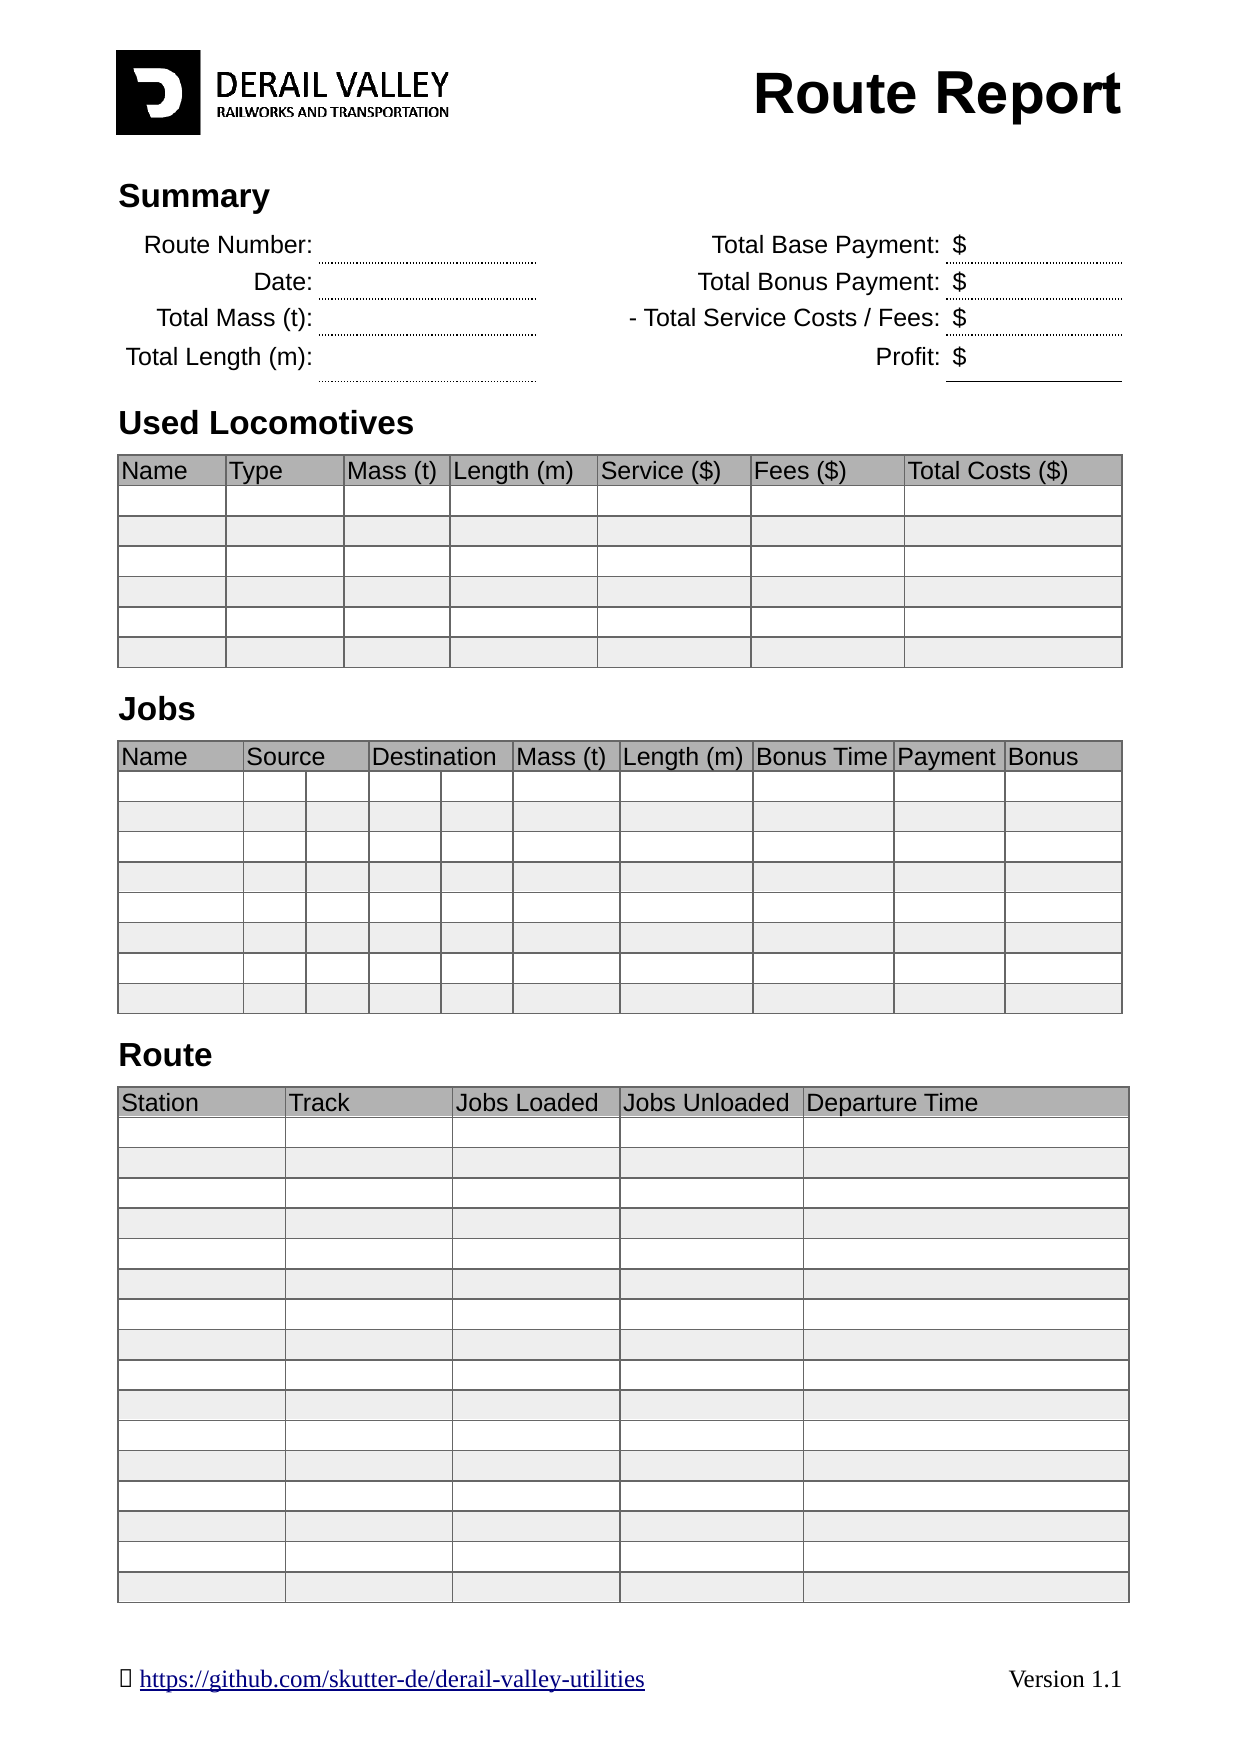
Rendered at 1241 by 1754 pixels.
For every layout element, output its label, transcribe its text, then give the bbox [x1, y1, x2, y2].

table_cell [307, 863, 368, 891]
table_cell [752, 577, 904, 606]
table_cell [621, 863, 752, 891]
table_cell [754, 954, 893, 982]
table_cell Total Mass (t): [118, 298, 319, 334]
table_cell [754, 893, 893, 922]
table_cell [119, 608, 225, 636]
table_cell [804, 1179, 1128, 1207]
table_cell [804, 1391, 1128, 1419]
table_header Total Base Payment: [537, 228, 946, 262]
table_header Service ($) [598, 456, 750, 485]
table_header Mass (t) [514, 742, 619, 770]
table_cell [345, 577, 449, 606]
table_cell [370, 923, 440, 952]
table_cell [119, 1118, 285, 1147]
table_cell [453, 1421, 619, 1450]
table_cell [451, 517, 597, 545]
table_cell [754, 802, 893, 831]
table_cell [895, 954, 1004, 982]
table_cell [451, 608, 597, 636]
table_cell [453, 1330, 619, 1359]
table_cell [227, 638, 343, 667]
table_cell [752, 547, 904, 576]
table_cell [621, 1361, 803, 1389]
table_cell [244, 863, 305, 891]
table_cell [514, 802, 619, 831]
table_header Station [119, 1088, 285, 1116]
table_cell [244, 954, 305, 982]
table_cell [804, 1482, 1128, 1510]
table_cell [621, 1330, 803, 1359]
table_header Source [244, 742, 368, 770]
table_header Track [286, 1088, 452, 1116]
table_cell [119, 1179, 285, 1207]
table_cell Date: [118, 262, 319, 298]
table_cell [286, 1451, 452, 1480]
table_cell [244, 802, 305, 831]
table_cell [119, 547, 225, 576]
table_cell [453, 1361, 619, 1389]
table_cell [319, 298, 537, 334]
table_cell [1006, 802, 1121, 831]
table_cell [119, 863, 243, 891]
table_cell [370, 893, 440, 922]
table_cell [370, 954, 440, 982]
table_header Jobs Loaded [453, 1088, 619, 1116]
table_cell [286, 1573, 452, 1601]
table_cell [895, 832, 1004, 861]
table_header Mass (t) [345, 456, 449, 485]
table_cell [227, 547, 343, 576]
table_cell [244, 893, 305, 922]
table_cell [621, 893, 752, 922]
table_cell [370, 863, 440, 891]
table_cell [621, 984, 752, 1013]
table_cell $ [946, 334, 1122, 381]
table_cell [453, 1573, 619, 1601]
table_cell [345, 608, 449, 636]
table_cell [1006, 954, 1121, 982]
table_cell [286, 1148, 452, 1177]
table_cell [621, 832, 752, 861]
table_cell [804, 1512, 1128, 1541]
table_cell [119, 802, 243, 831]
table_cell [119, 1330, 285, 1359]
table_cell [905, 577, 1121, 606]
table_cell [453, 1512, 619, 1541]
table_header Jobs Unloaded [621, 1088, 803, 1116]
table_cell [307, 984, 368, 1013]
table_cell [905, 517, 1121, 545]
table_cell [119, 577, 225, 606]
table_cell [905, 638, 1121, 667]
table_cell [286, 1300, 452, 1328]
table_cell [1006, 984, 1121, 1013]
table_cell [119, 1542, 285, 1571]
subtitle Used Locomotives [118, 403, 1122, 442]
table_cell [286, 1512, 452, 1541]
table_cell [227, 486, 343, 515]
table_cell [895, 772, 1004, 801]
table_cell [754, 984, 893, 1013]
table_cell [1006, 923, 1121, 952]
table_cell [286, 1179, 452, 1207]
table_cell Profit: [537, 334, 946, 381]
table_cell [598, 486, 750, 515]
table_cell [453, 1148, 619, 1177]
table_cell [1006, 863, 1121, 891]
table_cell [307, 802, 368, 831]
table_cell [804, 1361, 1128, 1389]
table_cell [621, 1148, 803, 1177]
table_header Name [119, 456, 225, 485]
table_header Length (m) [451, 456, 597, 485]
table_cell [804, 1300, 1128, 1328]
table_cell [244, 984, 305, 1013]
table_header Fees ($) [752, 456, 904, 485]
table_cell [621, 802, 752, 831]
table_cell [621, 1239, 803, 1268]
table_cell [598, 577, 750, 606]
table_cell [621, 1451, 803, 1480]
table_cell [119, 1148, 285, 1177]
table_cell [286, 1239, 452, 1268]
table_cell [119, 517, 225, 545]
table_cell [119, 984, 243, 1013]
table_cell [754, 863, 893, 891]
table_cell [451, 638, 597, 667]
table_cell [514, 984, 619, 1013]
table_header $ [946, 228, 1122, 262]
picture [116, 50, 449, 135]
table_cell [804, 1330, 1128, 1359]
table_cell [244, 923, 305, 952]
table_cell [752, 517, 904, 545]
table_cell [307, 772, 368, 801]
table_cell [453, 1451, 619, 1480]
table_cell [621, 1300, 803, 1328]
table_cell [307, 954, 368, 982]
table_cell [451, 577, 597, 606]
table_cell [119, 893, 243, 922]
table_cell [345, 547, 449, 576]
table_header Bonus [1006, 742, 1121, 770]
table_cell [286, 1361, 452, 1389]
subtitle Route [118, 1035, 1122, 1073]
table_cell [621, 1573, 803, 1601]
table_cell [286, 1118, 452, 1147]
table_cell [286, 1421, 452, 1450]
table_cell [286, 1330, 452, 1359]
table_cell [598, 638, 750, 667]
table_cell [514, 832, 619, 861]
table_header Total Costs ($) [905, 456, 1121, 485]
table_cell [453, 1239, 619, 1268]
table_cell [442, 984, 512, 1013]
table_cell [307, 893, 368, 922]
table_cell [119, 486, 225, 515]
table_cell [804, 1573, 1128, 1601]
table_cell [1006, 893, 1121, 922]
table_cell [119, 1391, 285, 1419]
table_cell [598, 547, 750, 576]
table_cell [621, 1542, 803, 1571]
table_cell [621, 772, 752, 801]
table_cell [119, 1270, 285, 1298]
table_cell [1006, 832, 1121, 861]
table_cell [804, 1209, 1128, 1238]
table_cell [286, 1209, 452, 1238]
table_cell [319, 334, 537, 381]
table_cell [119, 638, 225, 667]
table_header Name [119, 742, 243, 770]
table_cell [754, 923, 893, 952]
table_cell [905, 486, 1121, 515]
table_cell [621, 1512, 803, 1541]
table_cell [514, 954, 619, 982]
table_cell [621, 1179, 803, 1207]
table_cell [286, 1542, 452, 1571]
table_cell [895, 863, 1004, 891]
table_cell [119, 772, 243, 801]
table_cell [370, 832, 440, 861]
table_cell [451, 547, 597, 576]
table_cell [442, 772, 512, 801]
table_cell [895, 923, 1004, 952]
table_header Length (m) [621, 742, 752, 770]
table_cell [286, 1391, 452, 1419]
table_cell [442, 923, 512, 952]
table_cell [895, 802, 1004, 831]
table_cell [453, 1179, 619, 1207]
table_cell [754, 772, 893, 801]
table_cell [119, 1512, 285, 1541]
table_cell [442, 954, 512, 982]
table_cell [119, 923, 243, 952]
table_cell [453, 1391, 619, 1419]
table_cell $ [946, 262, 1122, 298]
table_cell [905, 608, 1121, 636]
table_cell [453, 1482, 619, 1510]
table_cell - Total Service Costs / Fees: [537, 298, 946, 334]
table_cell [370, 772, 440, 801]
table_cell [119, 1573, 285, 1601]
table_header Route Number: [118, 228, 319, 262]
table_cell [621, 1482, 803, 1510]
table_cell [598, 608, 750, 636]
table_cell [621, 1421, 803, 1450]
table_cell [244, 832, 305, 861]
table_cell [286, 1482, 452, 1510]
table_cell [451, 486, 597, 515]
table_cell [621, 923, 752, 952]
table_header Bonus Time [754, 742, 893, 770]
table_cell [514, 772, 619, 801]
table_cell [227, 517, 343, 545]
table_cell [319, 262, 537, 298]
table_cell [442, 893, 512, 922]
table_cell [621, 954, 752, 982]
table_cell [514, 923, 619, 952]
table_header [319, 228, 537, 262]
table_cell [453, 1209, 619, 1238]
table_cell [442, 832, 512, 861]
table_cell [227, 577, 343, 606]
table_cell [119, 1209, 285, 1238]
table_cell [621, 1118, 803, 1147]
table_cell [119, 1239, 285, 1268]
table_header Payment [895, 742, 1004, 770]
table_cell [119, 832, 243, 861]
table_cell [514, 863, 619, 891]
table_cell [119, 1300, 285, 1328]
table_cell [119, 1421, 285, 1450]
table_cell [754, 832, 893, 861]
table_cell [307, 923, 368, 952]
table_cell [804, 1451, 1128, 1480]
table_header Departure Time [804, 1088, 1128, 1116]
table_cell [804, 1239, 1128, 1268]
table_cell [514, 893, 619, 922]
table_cell [370, 802, 440, 831]
table_cell [244, 772, 305, 801]
table_cell [453, 1300, 619, 1328]
table_cell [804, 1118, 1128, 1147]
table_cell [345, 517, 449, 545]
table_cell [804, 1542, 1128, 1571]
table_cell [119, 1482, 285, 1510]
table_cell [442, 802, 512, 831]
table_cell [621, 1391, 803, 1419]
table_cell [119, 954, 243, 982]
table_cell [1006, 772, 1121, 801]
table_cell [453, 1542, 619, 1571]
table_cell [621, 1270, 803, 1298]
table_header Type [227, 456, 343, 485]
table_cell [905, 547, 1121, 576]
table_cell [453, 1118, 619, 1147]
table_cell [119, 1361, 285, 1389]
table_header Destination [370, 742, 512, 770]
table_cell [227, 608, 343, 636]
table_cell Total Length (m): [118, 334, 319, 381]
table_cell [345, 486, 449, 515]
table_cell [752, 638, 904, 667]
subtitle Summary [118, 176, 1122, 215]
table_cell [895, 893, 1004, 922]
subtitle Jobs [118, 689, 1122, 727]
table_cell Total Bonus Payment: [537, 262, 946, 298]
table_cell $ [946, 298, 1122, 334]
table_cell [804, 1421, 1128, 1450]
table_cell [345, 638, 449, 667]
table_cell [286, 1270, 452, 1298]
table_cell [598, 517, 750, 545]
table_cell [752, 608, 904, 636]
table_cell [370, 984, 440, 1013]
table_cell [621, 1209, 803, 1238]
table_cell [804, 1270, 1128, 1298]
table_cell [453, 1270, 619, 1298]
table_cell [119, 1451, 285, 1480]
table_cell [442, 863, 512, 891]
table_cell [895, 984, 1004, 1013]
table_cell [307, 832, 368, 861]
table_cell [752, 486, 904, 515]
table_cell [804, 1148, 1128, 1177]
